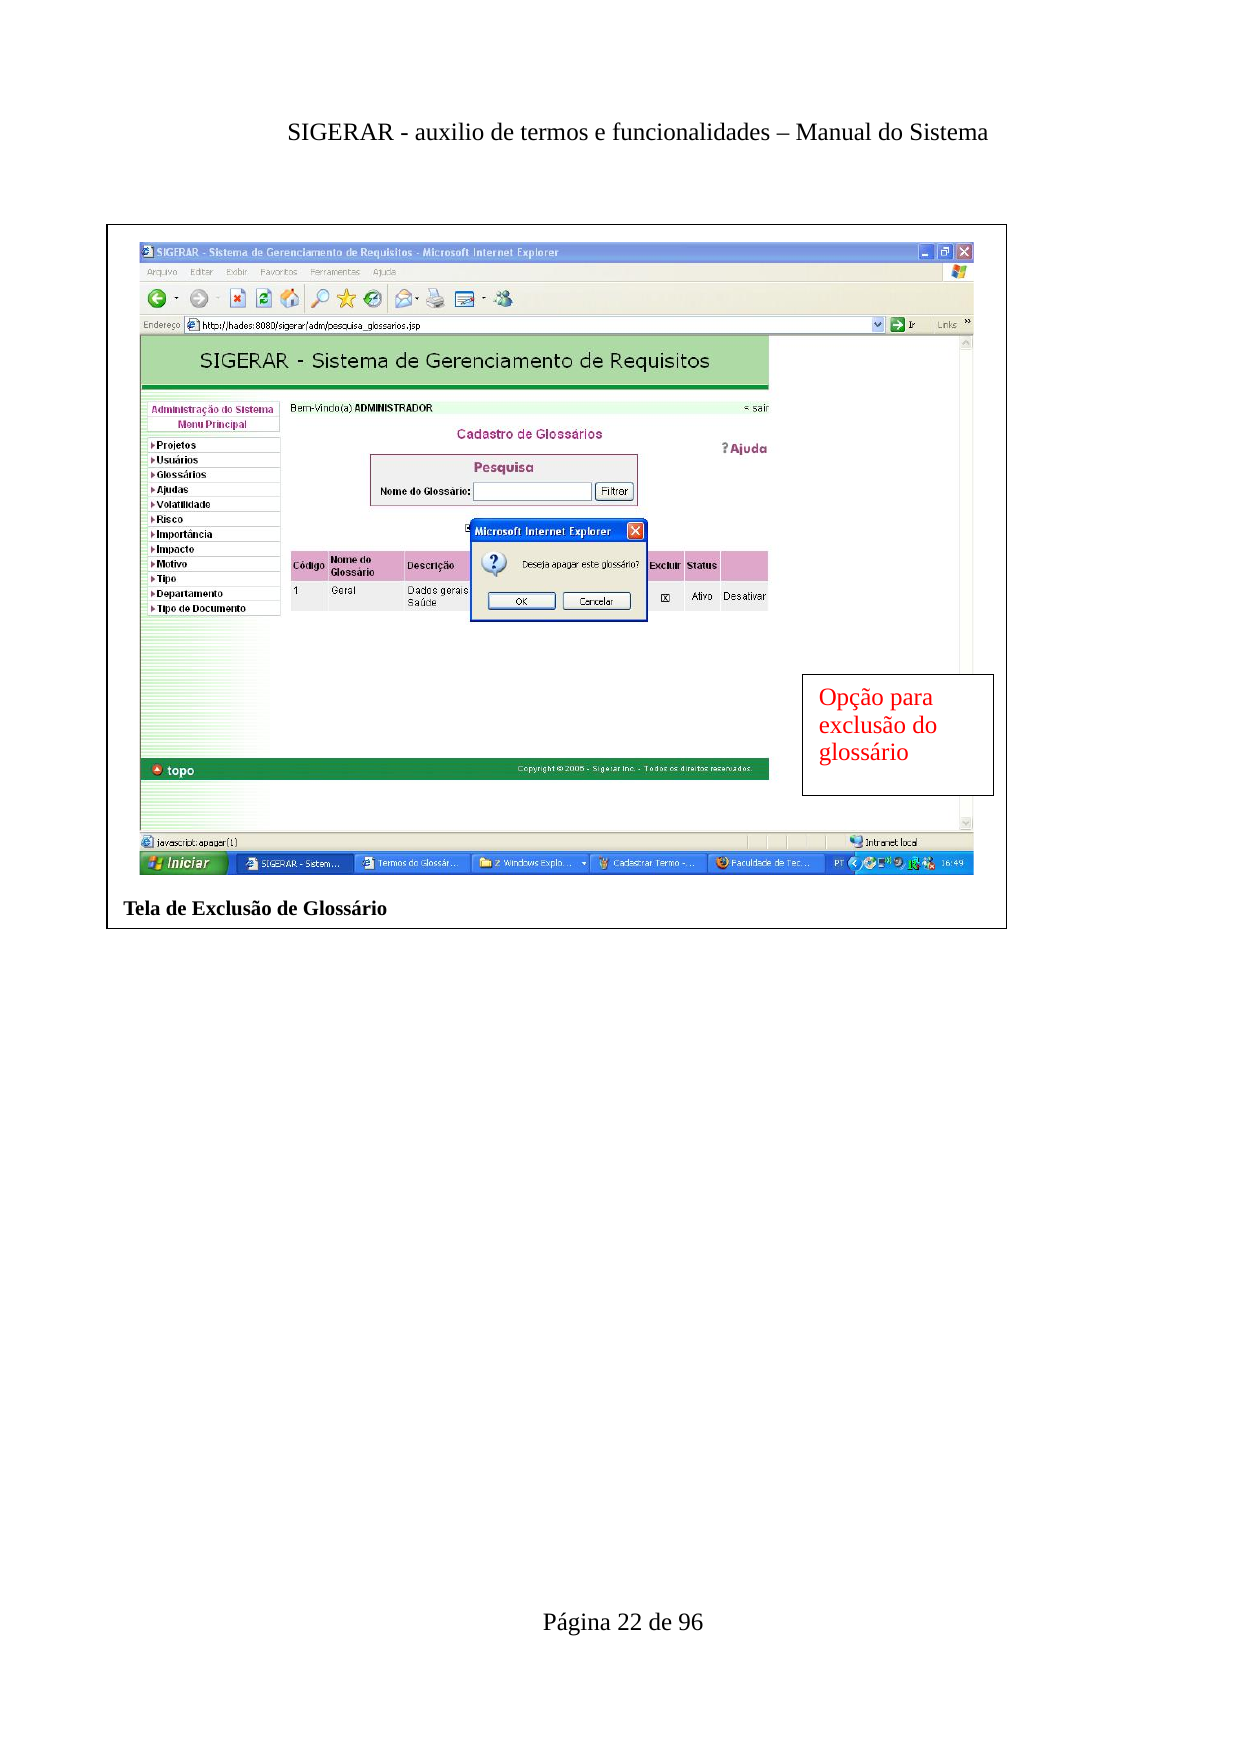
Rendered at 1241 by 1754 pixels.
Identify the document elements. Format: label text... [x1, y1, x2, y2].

picture [139, 242, 974, 875]
text Opção para exclusão do glossário [818, 683, 977, 766]
text Tela de Exclusão de Glossário [123, 897, 990, 920]
